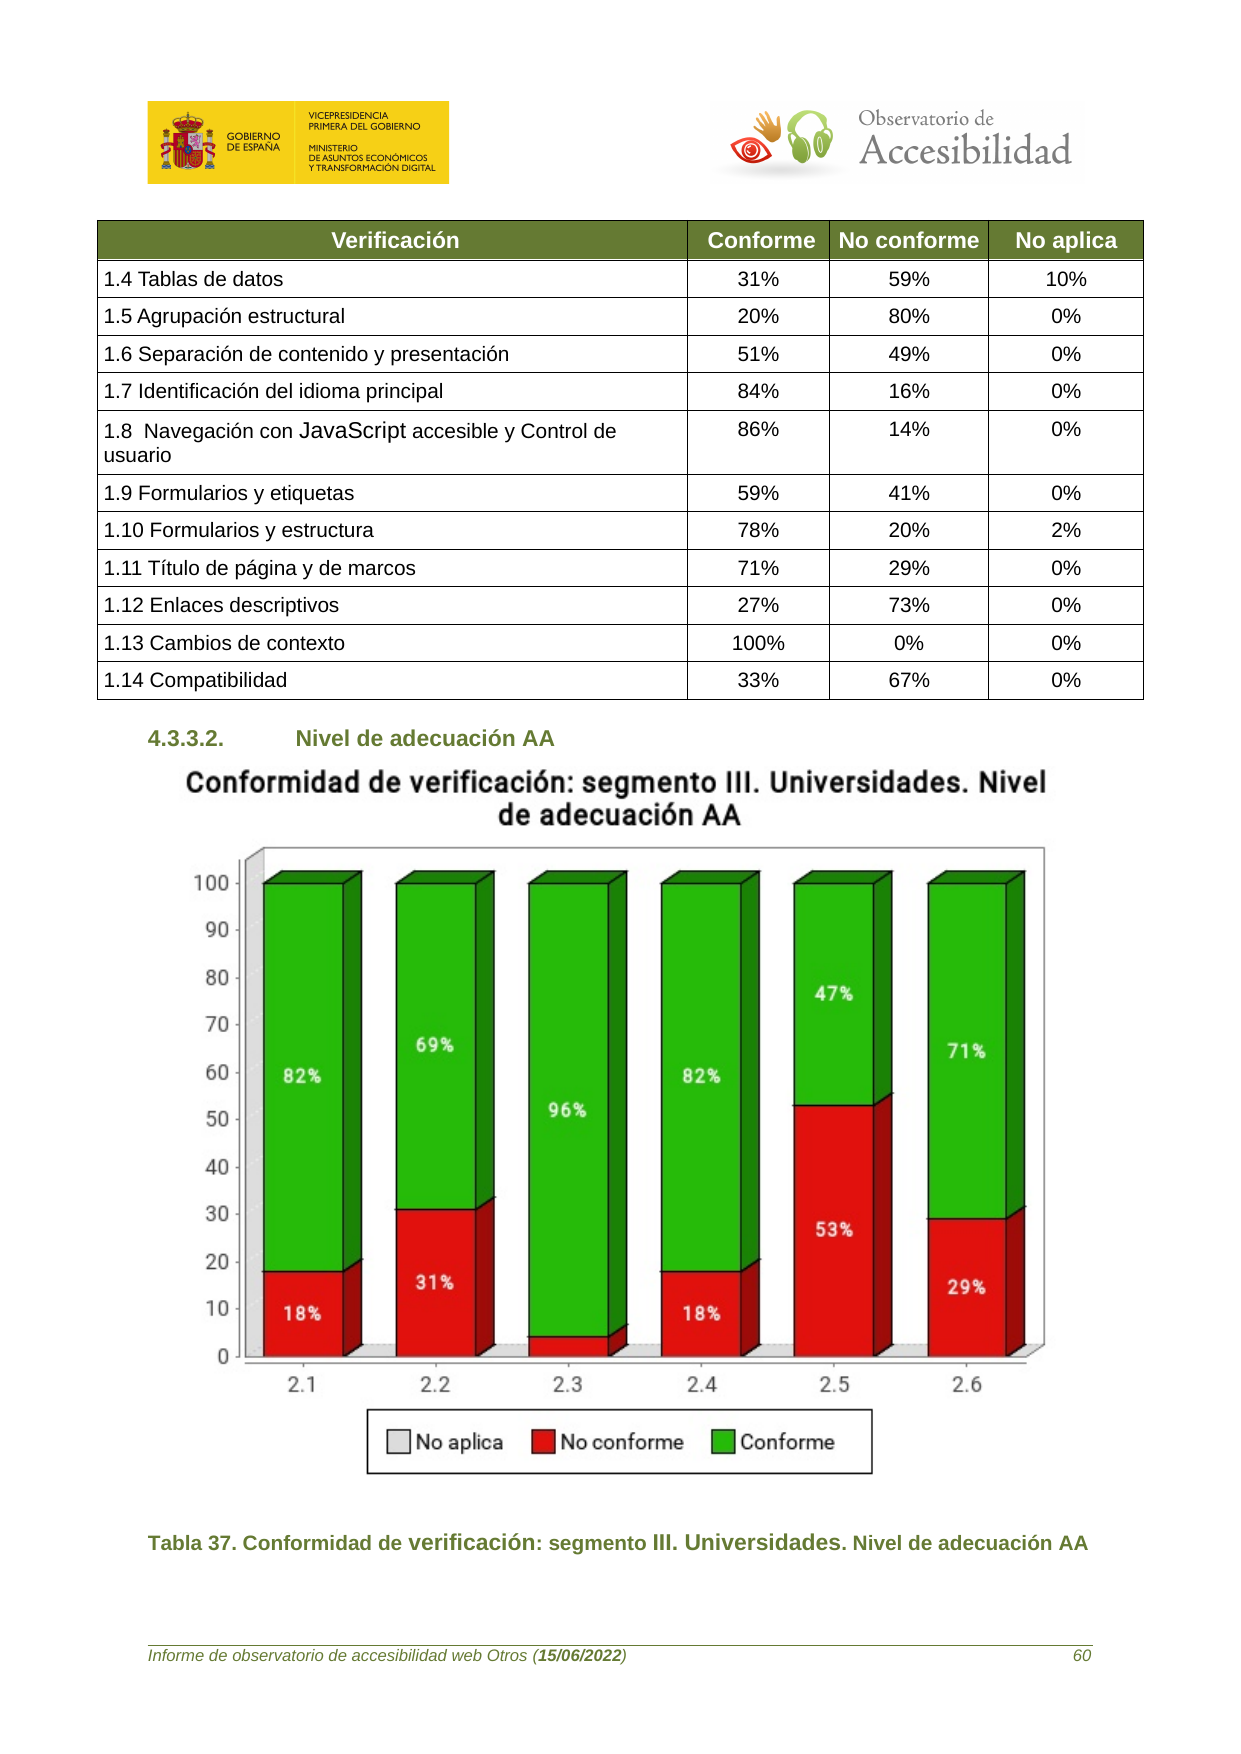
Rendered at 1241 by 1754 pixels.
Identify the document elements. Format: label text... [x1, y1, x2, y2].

table_cell 84% [688, 373, 829, 409]
text Tabla 4. Conformidad de verificación: segmento III. Universidades. Nivel de adecuación AA [148, 1529, 1092, 1556]
table_cell 31% [688, 261, 829, 297]
table_cell 1.6 Separación de contenido y presentación [98, 336, 687, 372]
table_cell 16% [830, 373, 988, 409]
table_cell 80% [830, 298, 988, 334]
table_cell 20% [830, 512, 988, 548]
table_cell 59% [830, 261, 988, 297]
table_cell 0% [989, 298, 1143, 334]
table_header Conforme [688, 221, 829, 259]
table_cell 86% [688, 411, 829, 473]
table_header No aplica [989, 221, 1143, 259]
table_cell 1.5 Agrupación estructural [98, 298, 687, 334]
table_cell 100% [688, 625, 829, 661]
table_cell 1.4 Tablas de datos [98, 261, 687, 297]
picture [147, 101, 450, 184]
table_header Verificación [98, 221, 687, 259]
table_cell 0% [989, 550, 1143, 586]
table_cell 67% [830, 662, 988, 698]
table_cell 0% [989, 625, 1143, 661]
table_cell 1.13 Cambios de contexto [98, 625, 687, 661]
table_cell 10% [989, 261, 1143, 297]
table_cell 1.8 Navegación con JavaScript accesible y Control de usuario [98, 411, 687, 473]
table_cell 14% [830, 411, 988, 473]
table_cell 0% [989, 475, 1143, 511]
table_cell 0% [989, 587, 1143, 623]
table_cell 1.14 Compatibilidad [98, 662, 687, 698]
table_cell 20% [688, 298, 829, 334]
table_cell 0% [830, 625, 988, 661]
table_cell 51% [688, 336, 829, 372]
picture [710, 101, 1086, 184]
table_cell 59% [688, 475, 829, 511]
table_cell 27% [688, 587, 829, 623]
subtitle Nivel de adecuación AA [148, 724, 1092, 751]
table_cell 1.7 Identificación del idioma principal [98, 373, 687, 409]
table_header No conforme [830, 221, 988, 259]
table_cell 0% [989, 336, 1143, 372]
table_cell 29% [830, 550, 988, 586]
table_cell 1.10 Formularios y estructura [98, 512, 687, 548]
table_cell 33% [688, 662, 829, 698]
table_cell 1.11 Título de página y de marcos [98, 550, 687, 586]
table_cell 0% [989, 373, 1143, 409]
table_cell 0% [989, 411, 1143, 473]
table_cell 71% [688, 550, 829, 586]
table_cell 78% [688, 512, 829, 548]
table_cell 1.9 Formularios y etiquetas [98, 475, 687, 511]
table_cell 73% [830, 587, 988, 623]
table_cell 41% [830, 475, 988, 511]
table_cell 1.12 Enlaces descriptivos [98, 587, 687, 623]
picture [178, 766, 1062, 1476]
table_cell 2% [989, 512, 1143, 548]
table_cell 0% [989, 662, 1143, 698]
table_cell 49% [830, 336, 988, 372]
